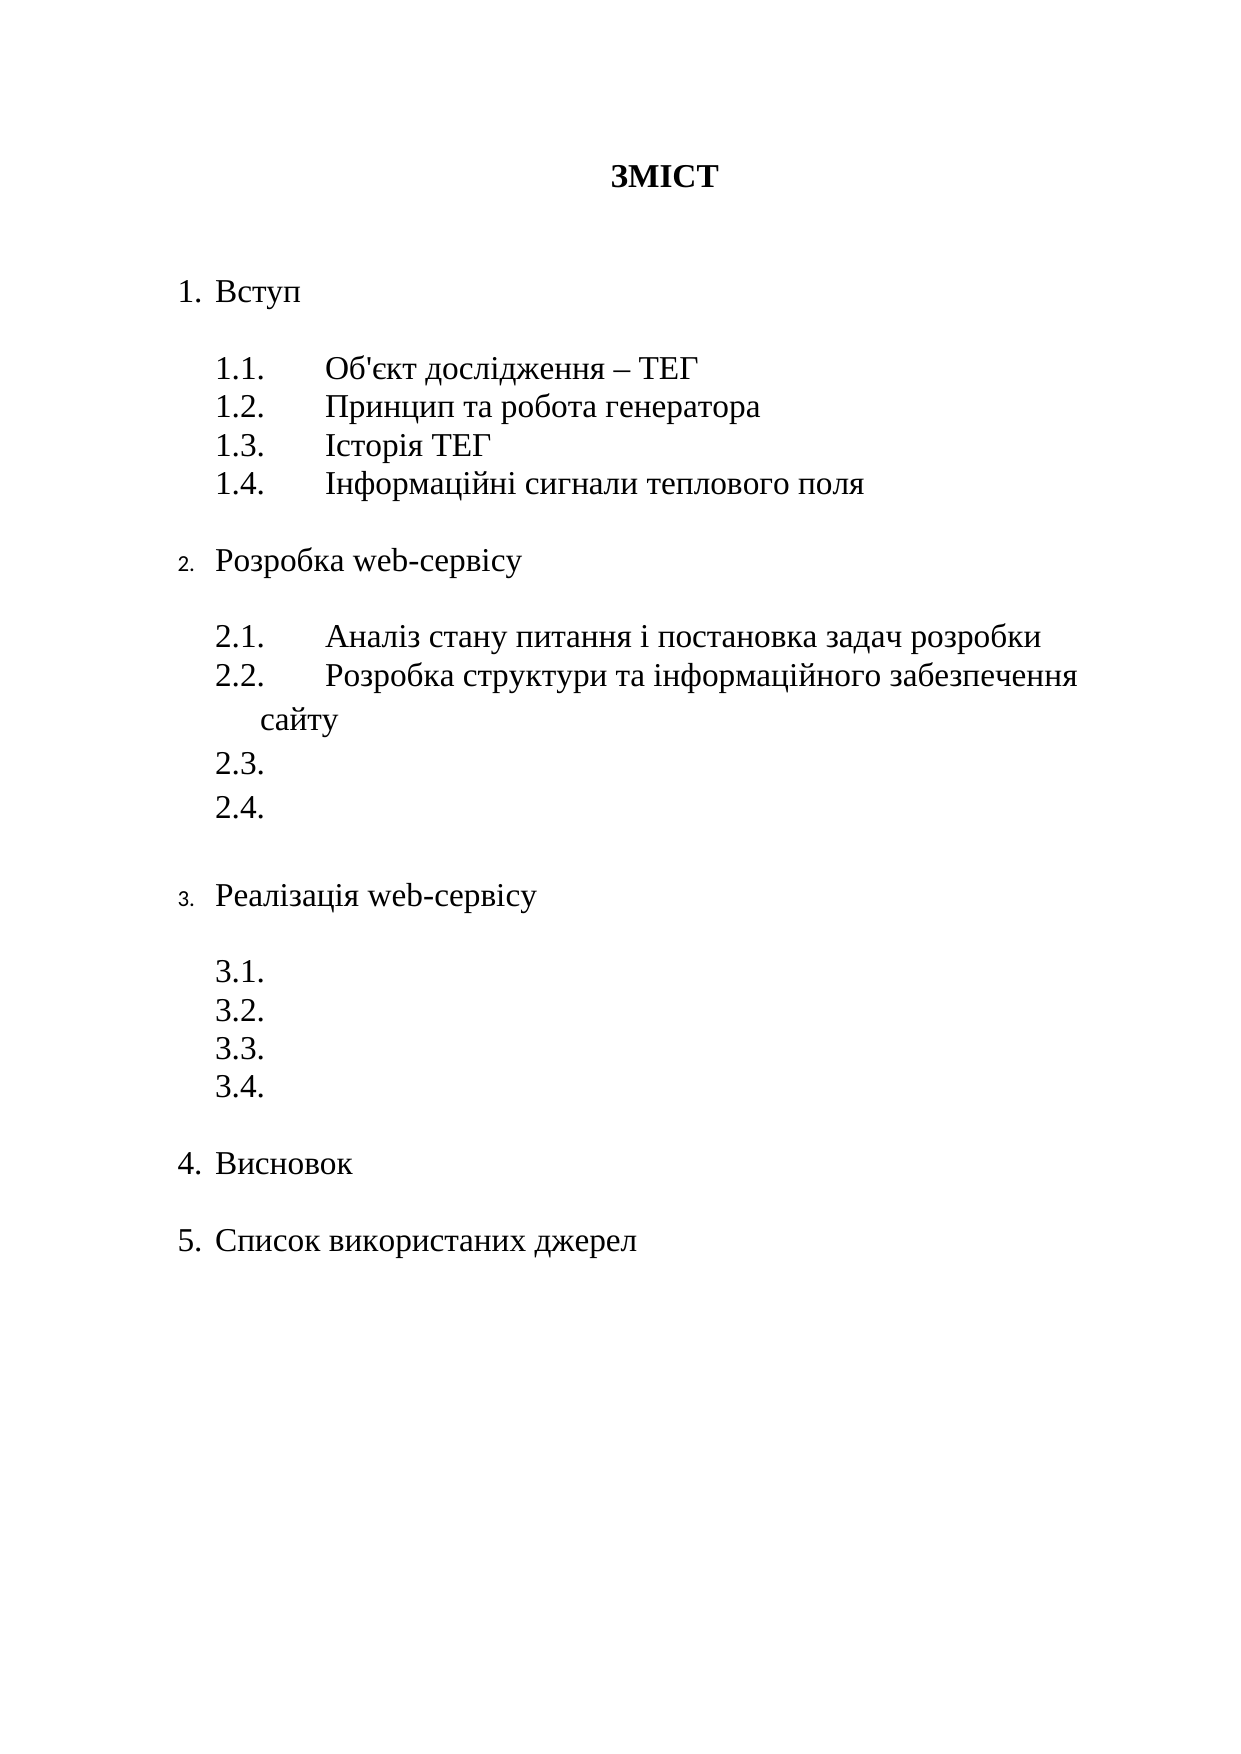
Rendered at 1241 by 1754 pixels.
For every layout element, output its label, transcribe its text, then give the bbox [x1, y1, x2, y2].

list Принцип та робота генератора [215, 386, 1152, 425]
list Об'єкт дослідження – ТЕГ [215, 348, 1152, 386]
list Аналіз стану питання і постановка задач розробки [215, 616, 1152, 655]
list Розробка структури та інформаційного забезпечення сайту [215, 655, 1152, 737]
list Реалізація web-сервісу [177, 875, 1152, 913]
list Висновок [177, 1143, 1152, 1182]
list Вступ [177, 271, 1152, 310]
list Розробка web-сервісу [177, 540, 1152, 578]
list Історія ТЕГ [215, 425, 1152, 463]
list Інформаційні сигнали теплового поля [215, 463, 1152, 501]
list Список використаних джерел [177, 1220, 1152, 1258]
text ЗМІСТ [177, 156, 1152, 195]
